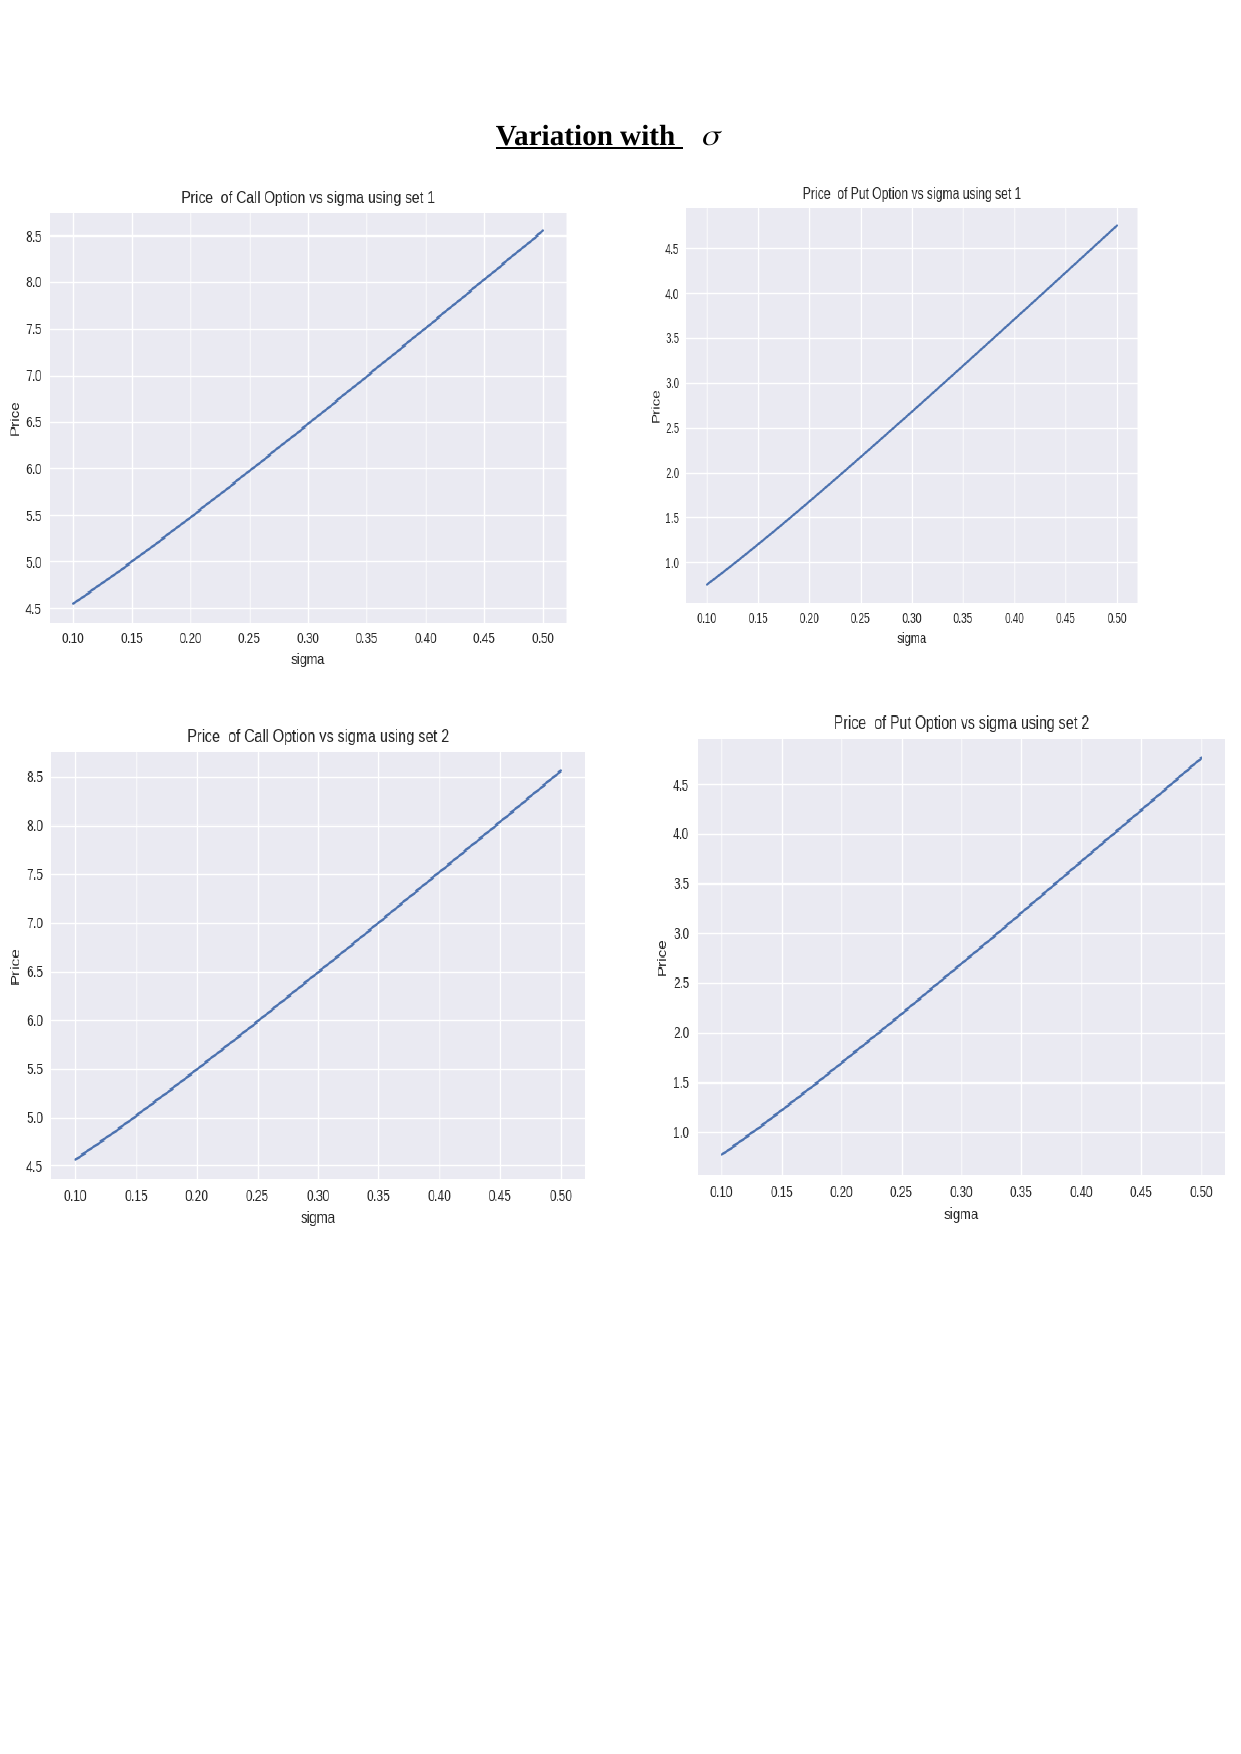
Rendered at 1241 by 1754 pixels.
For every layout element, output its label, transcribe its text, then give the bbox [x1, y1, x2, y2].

picture [643, 178, 1151, 653]
picture [0, 721, 600, 1234]
picture [0, 182, 582, 675]
text Variation with [118, 118, 1122, 152]
picture [647, 706, 1240, 1231]
